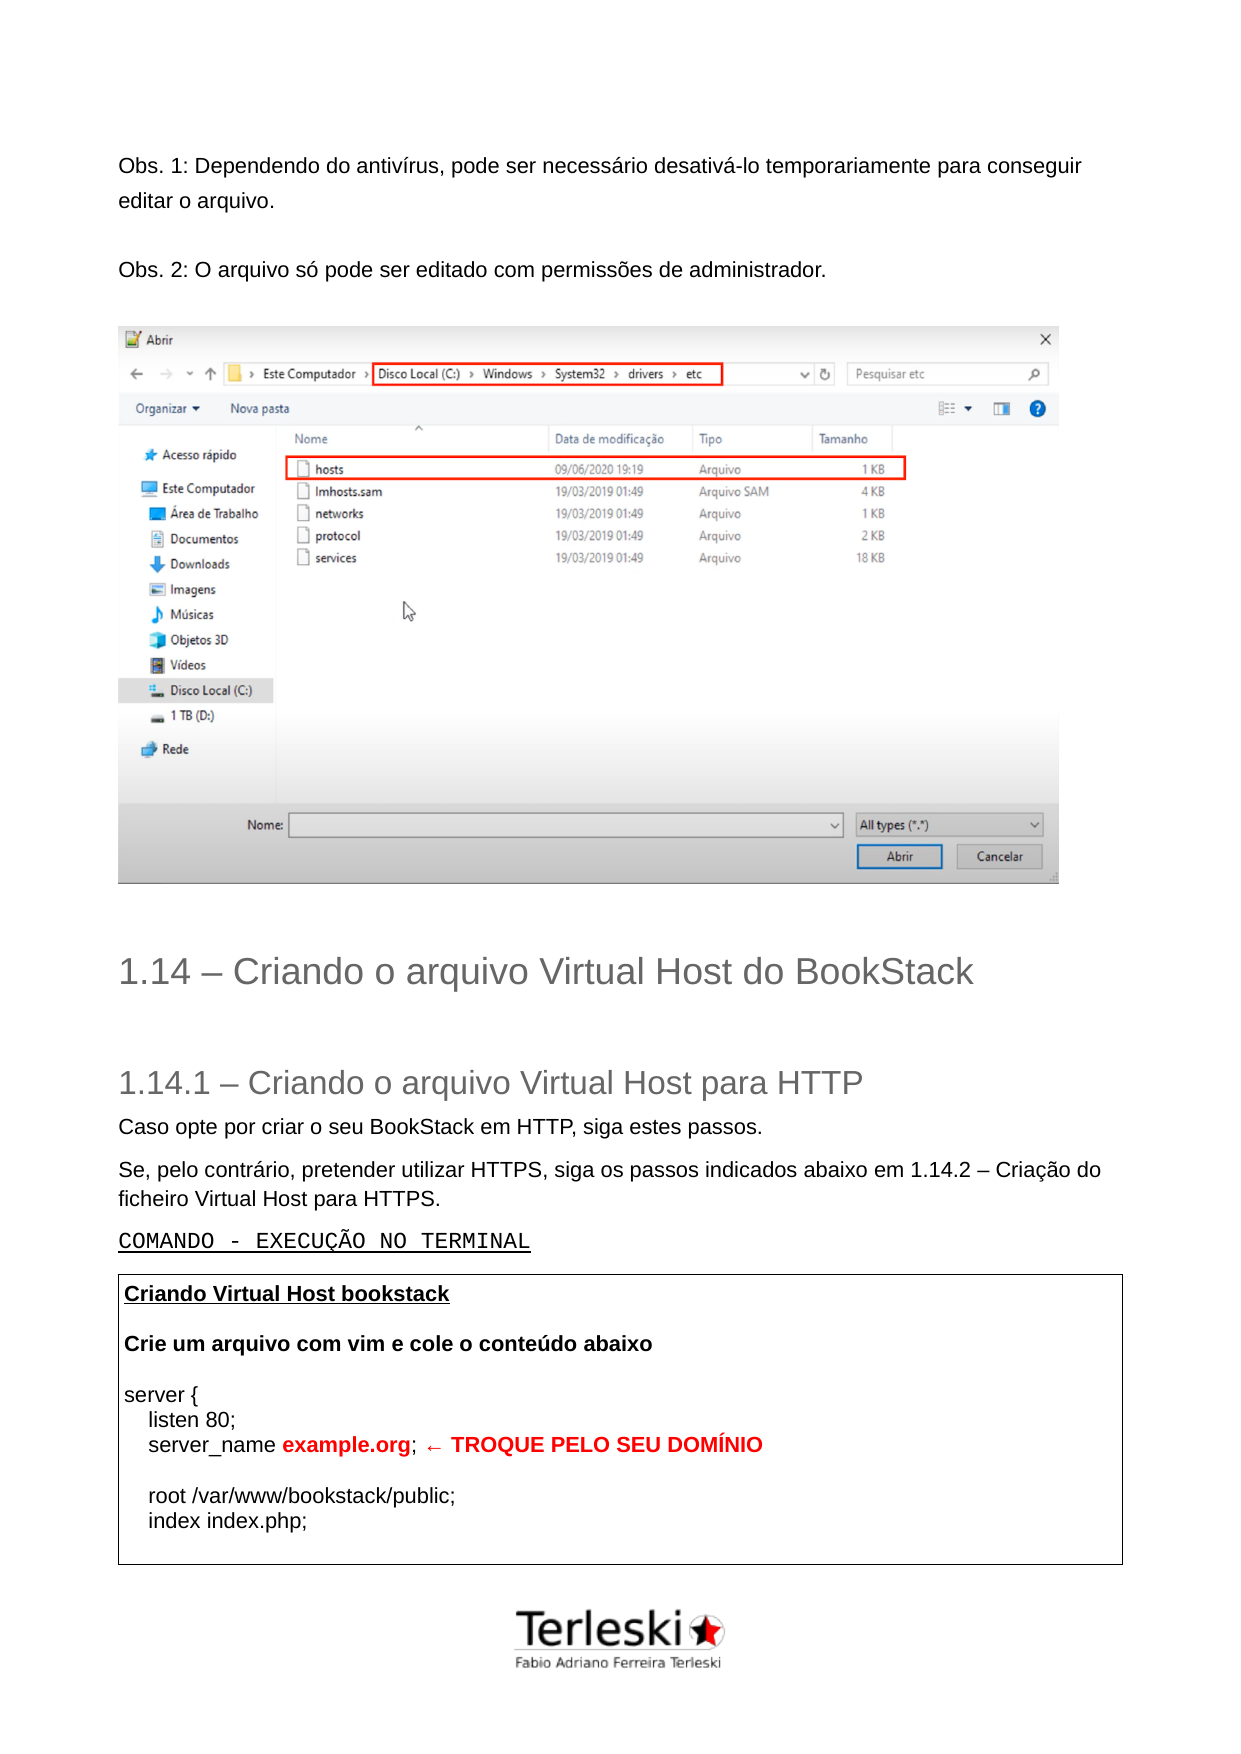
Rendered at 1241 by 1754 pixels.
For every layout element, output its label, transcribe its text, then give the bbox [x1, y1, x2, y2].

text Se, pelo contrário, pretender utilizar HTTPS, siga os passos indicados abaixo em 1.14.2 – Criação do ficheiro Virtual Host para HTTPS. [118, 1157, 1122, 1211]
text Caso opte por criar o seu BookStack em HTTP, siga estes passos. [118, 1114, 1122, 1139]
picture [118, 326, 1059, 884]
picture [513, 1607, 727, 1673]
subtitle 1.14.1 – Criando o arquivo Virtual Host para HTTP [118, 1063, 1122, 1101]
table_header Criando Virtual Host bookstack Crie um arquivo com vim e cole o conteúdo abaixo server { listen 80; server_name example.org; ← TROQUE PELO SEU DOMÍNIO root /var/www/bookstack/public; index index.php; [119, 1275, 1122, 1564]
subtitle 1.14 – Criando o arquivo Virtual Host do BookStack [118, 949, 1122, 992]
text COMANDO - EXECUÇÃO NO TERMINAL [118, 1230, 1122, 1256]
text Obs. 2: O arquivo só pode ser editado com permissões de administrador. [118, 257, 1122, 282]
text Obs. 1: Dependendo do antivírus, pode ser necessário desativá-lo temporariamente para conseguir editar o arquivo. [118, 153, 1122, 213]
